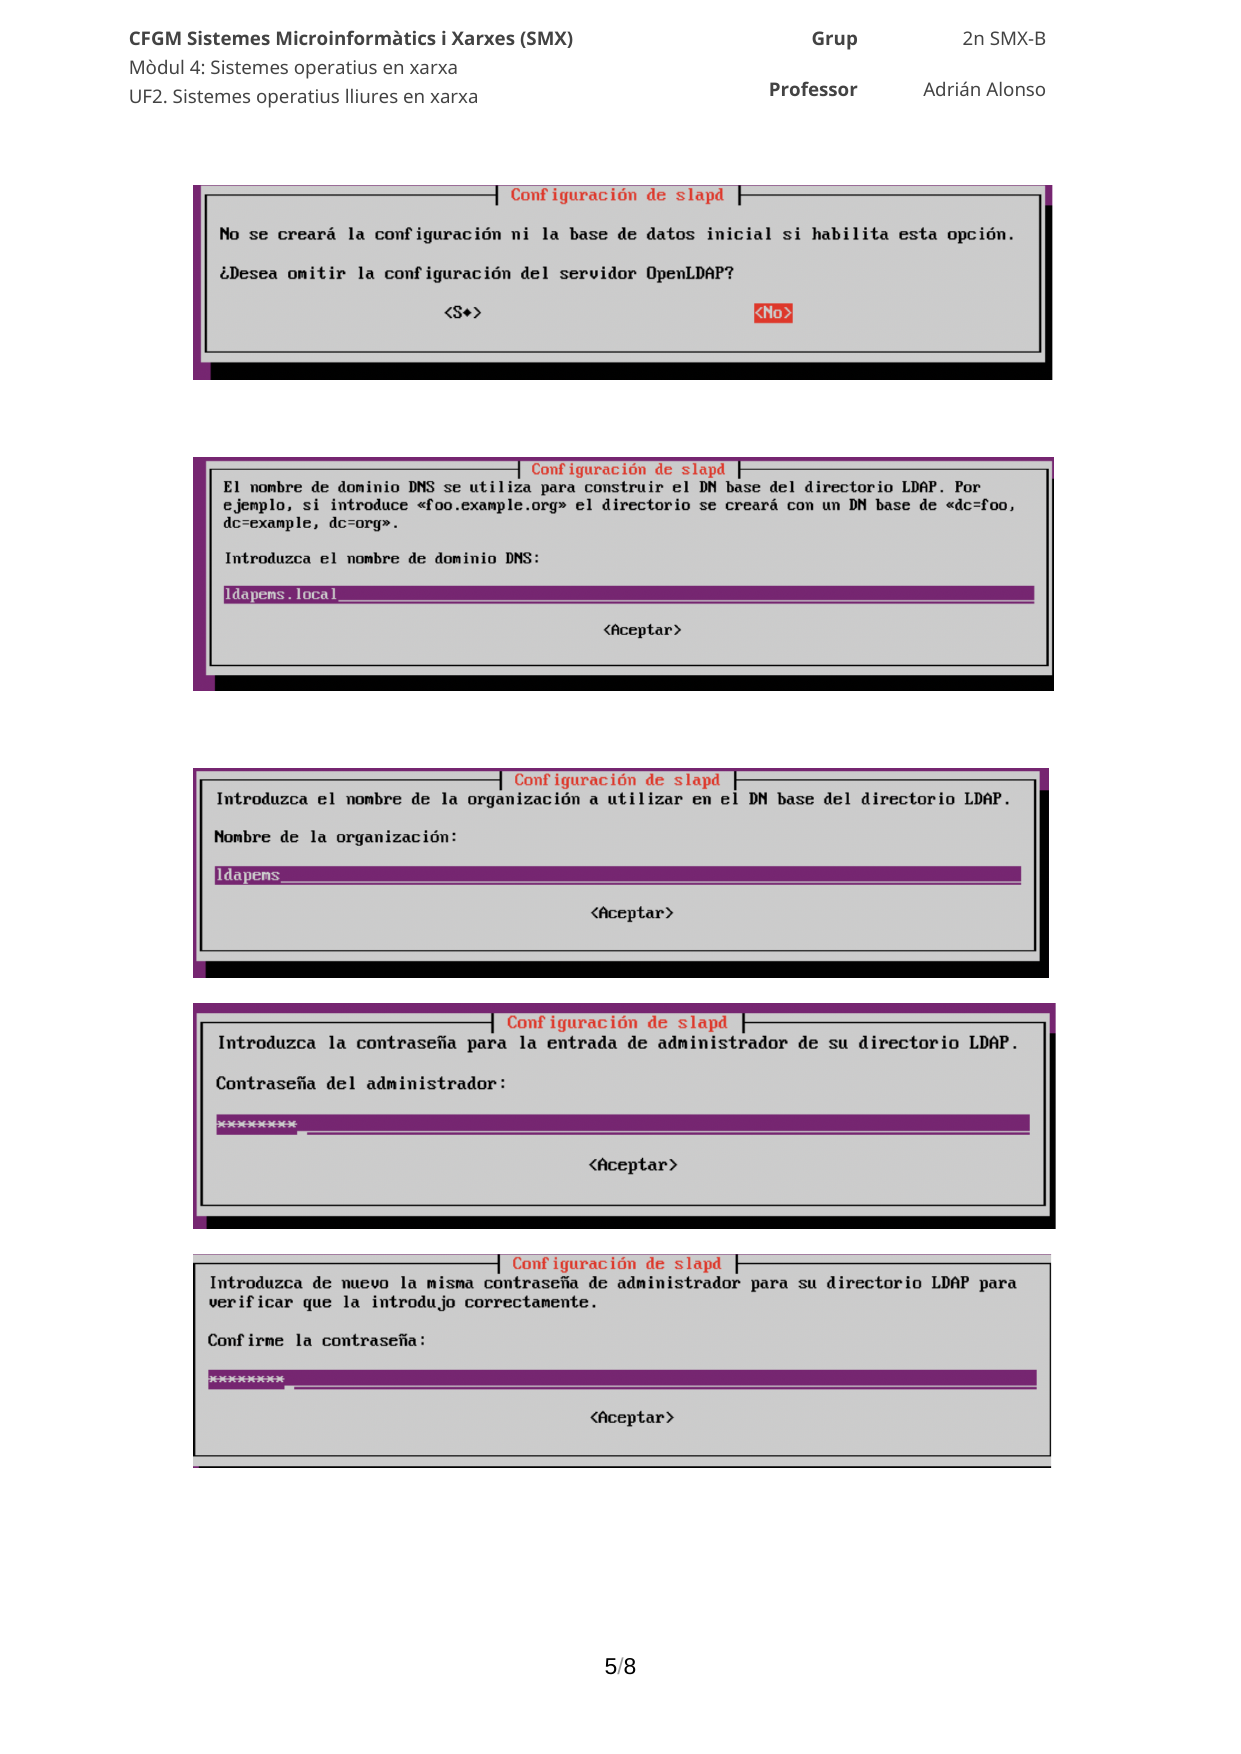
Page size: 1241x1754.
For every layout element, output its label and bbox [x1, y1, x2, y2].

picture [193, 1254, 1052, 1468]
picture [193, 768, 1049, 978]
picture [193, 457, 1054, 691]
picture [193, 185, 1053, 380]
picture [193, 1003, 1056, 1229]
